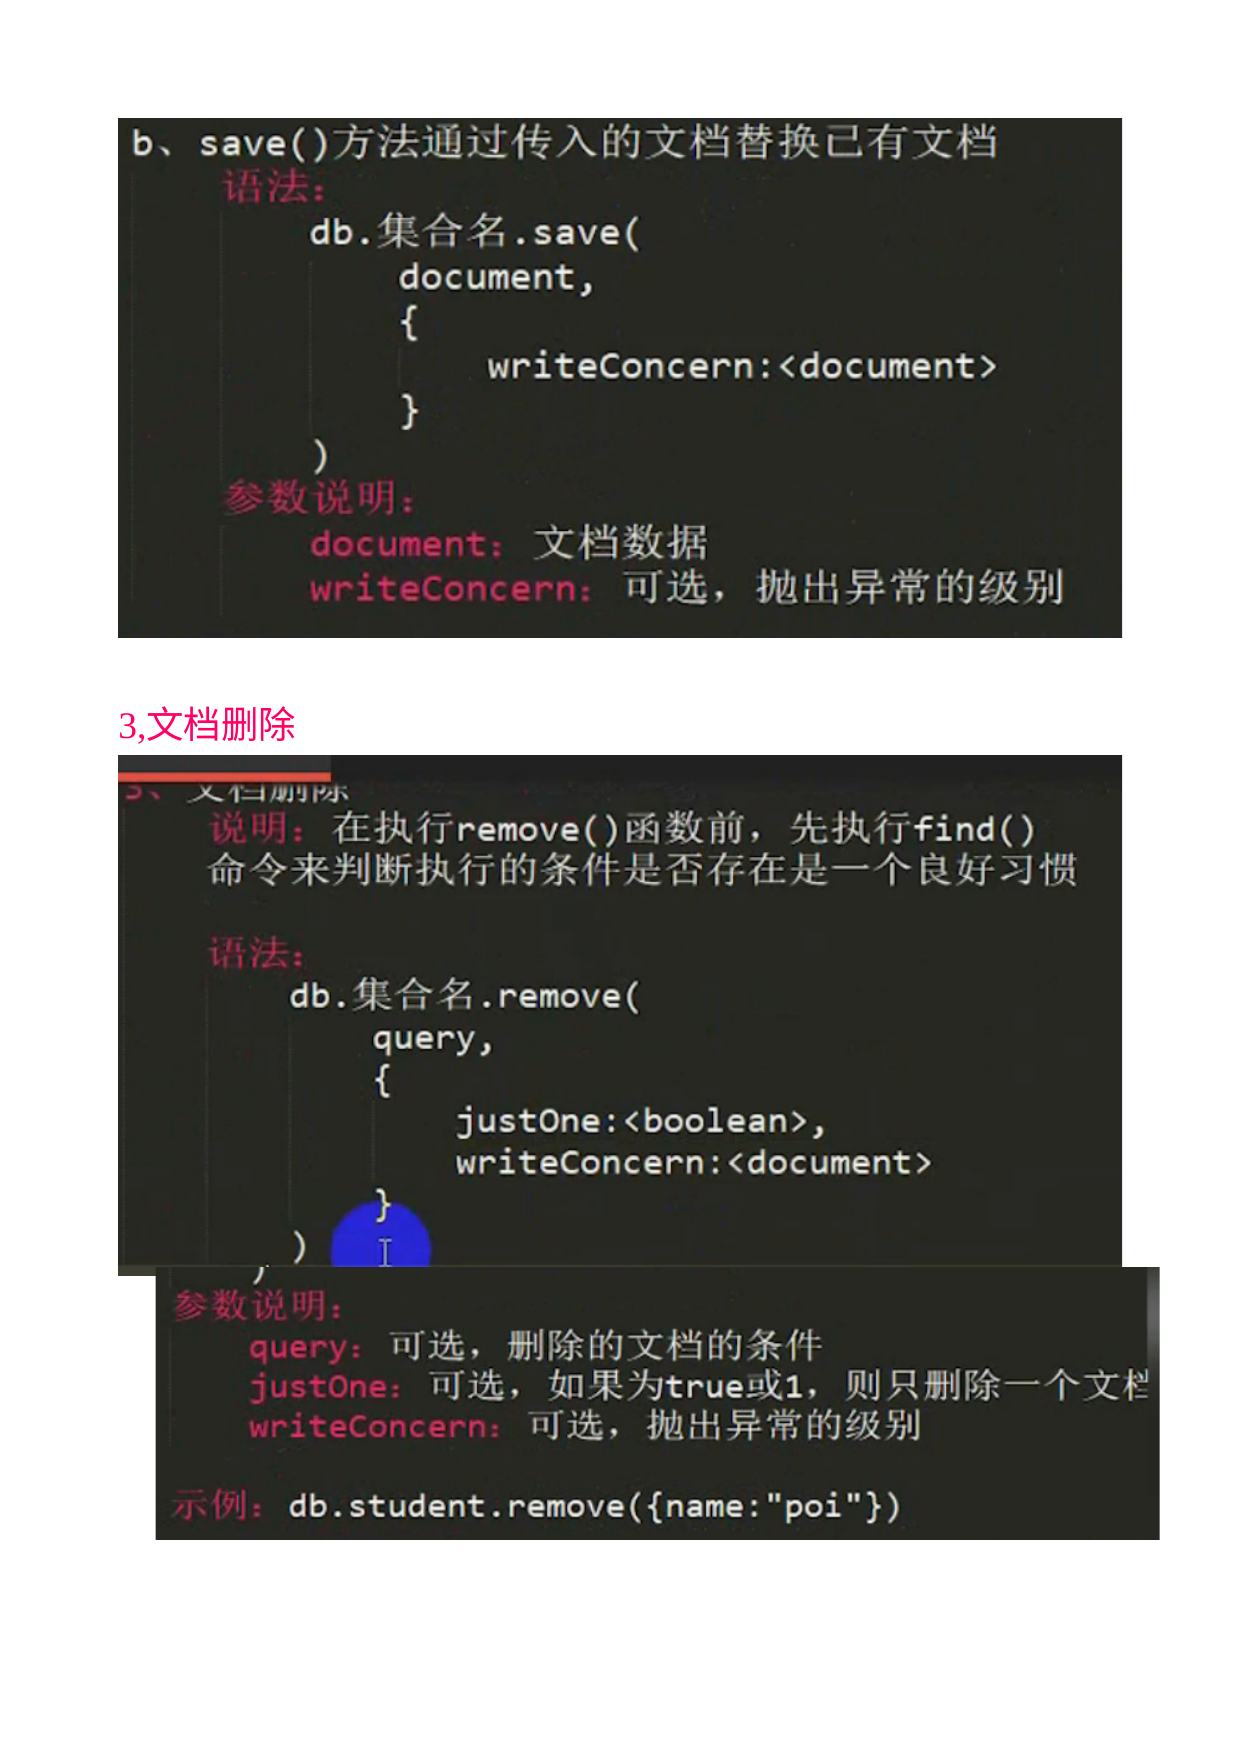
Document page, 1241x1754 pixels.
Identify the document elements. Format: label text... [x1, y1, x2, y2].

text 3,文档删除 [118, 695, 1122, 749]
picture [118, 755, 1160, 1540]
picture [118, 118, 1123, 638]
